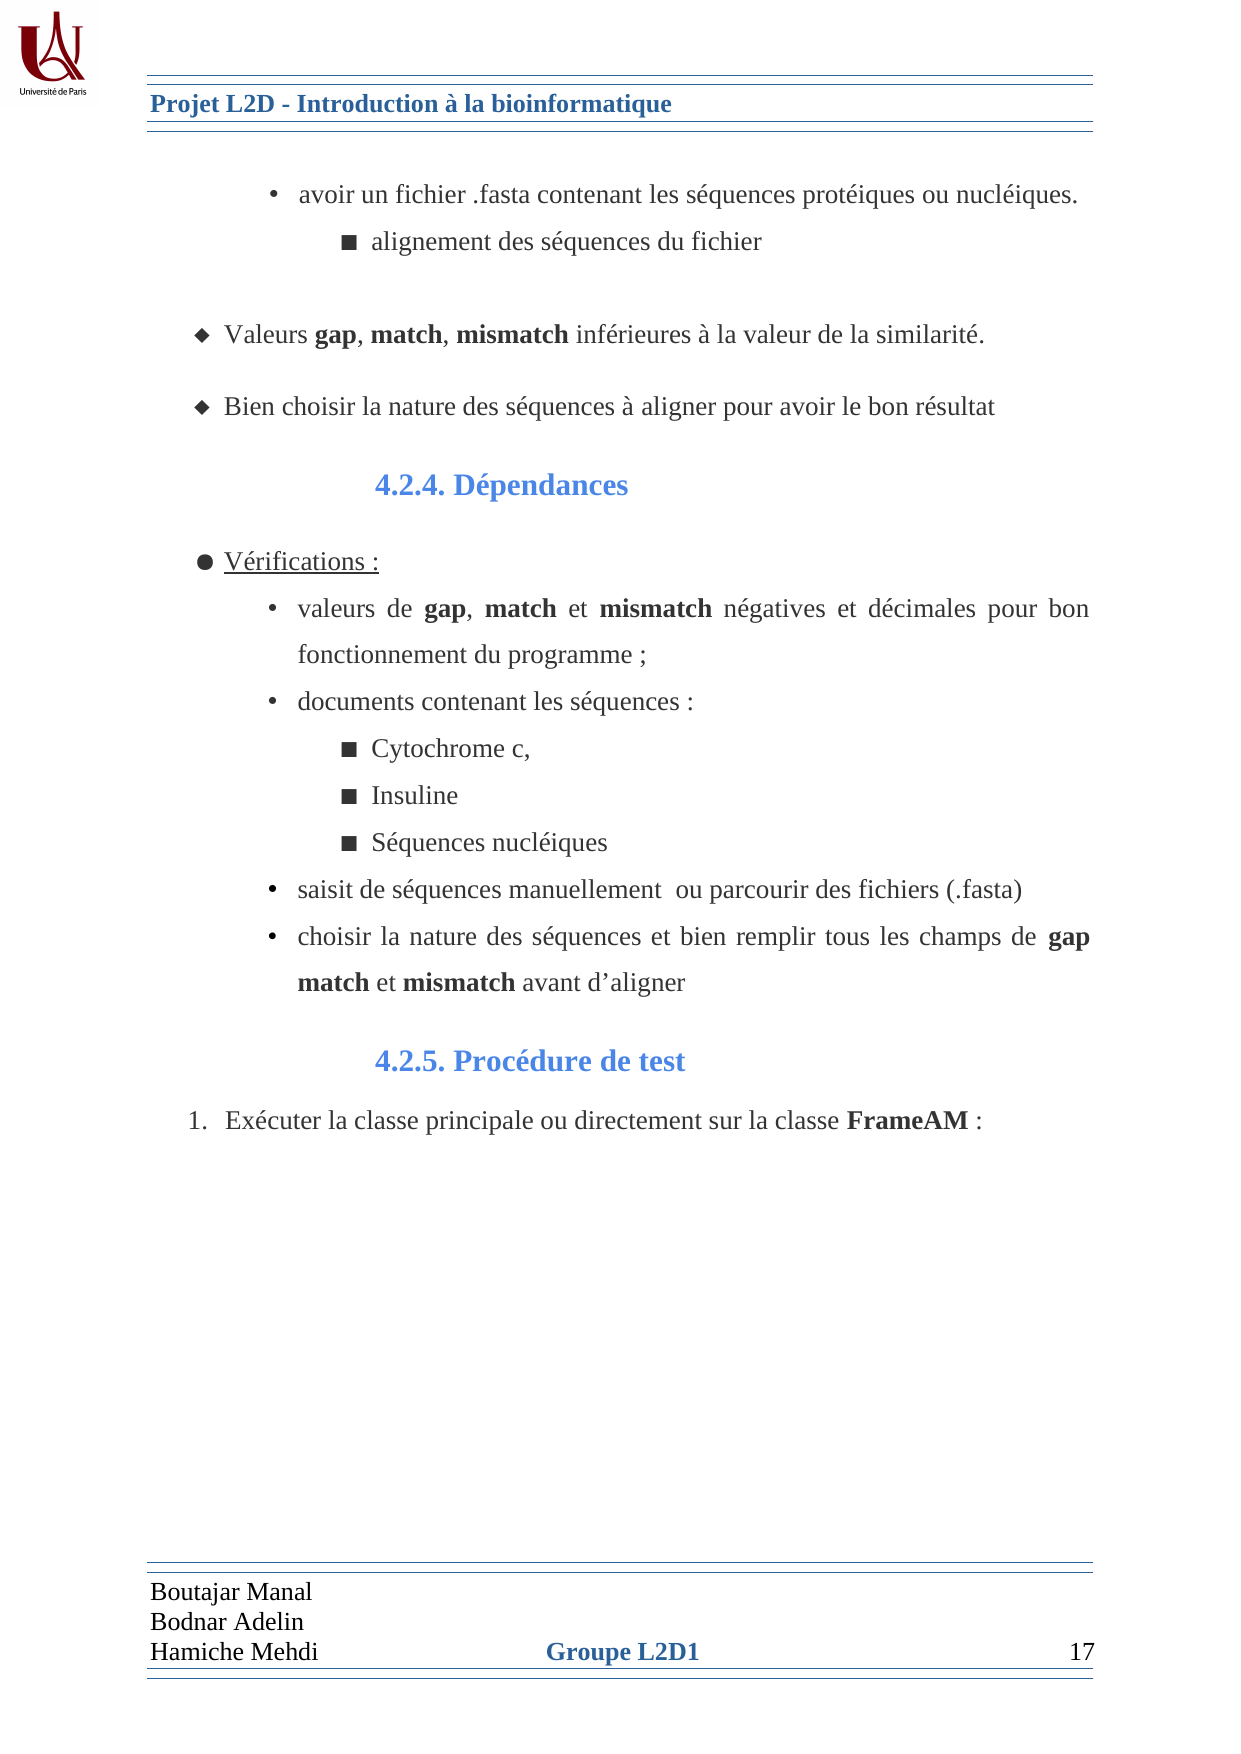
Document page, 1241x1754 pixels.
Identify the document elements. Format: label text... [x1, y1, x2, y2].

list Bien choisir la nature des séquences à aligner pour avoir le bon résultat [194, 390, 1090, 421]
picture [0, 0, 101, 107]
list Valeurs gap, match, mismatch inférieures à la valeur de la similarité. [194, 318, 1090, 349]
list Séquences nucléiques [341, 826, 1090, 857]
list avoir un fichier .fasta contenant les séquences protéiques ou nucléiques. [269, 178, 1090, 209]
list Cytochrome c, [341, 732, 1090, 763]
list Exécuter la classe principale ou directement sur la classe FrameAM : [187, 1104, 1090, 1136]
list valeurs de gap, match et mismatch négatives et décimales pour bon fonctionnement du programme ; [268, 592, 1090, 670]
list documents contenant les séquences : [268, 685, 1090, 717]
subtitle 4.2.5. Procédure de test [300, 1042, 1090, 1078]
list Vérifications : [194, 545, 1090, 576]
list saisit de séquences manuellement ou parcourir des fichiers (.fasta) [268, 873, 1090, 904]
list choisir la nature des séquences et bien remplir tous les champs de gap match et mismatch avant d’aligner [268, 920, 1090, 997]
list Insuline [341, 779, 1090, 810]
subtitle 4.2.4. Dépendances [300, 466, 1090, 502]
list alignement des séquences du fichier [341, 225, 1090, 256]
